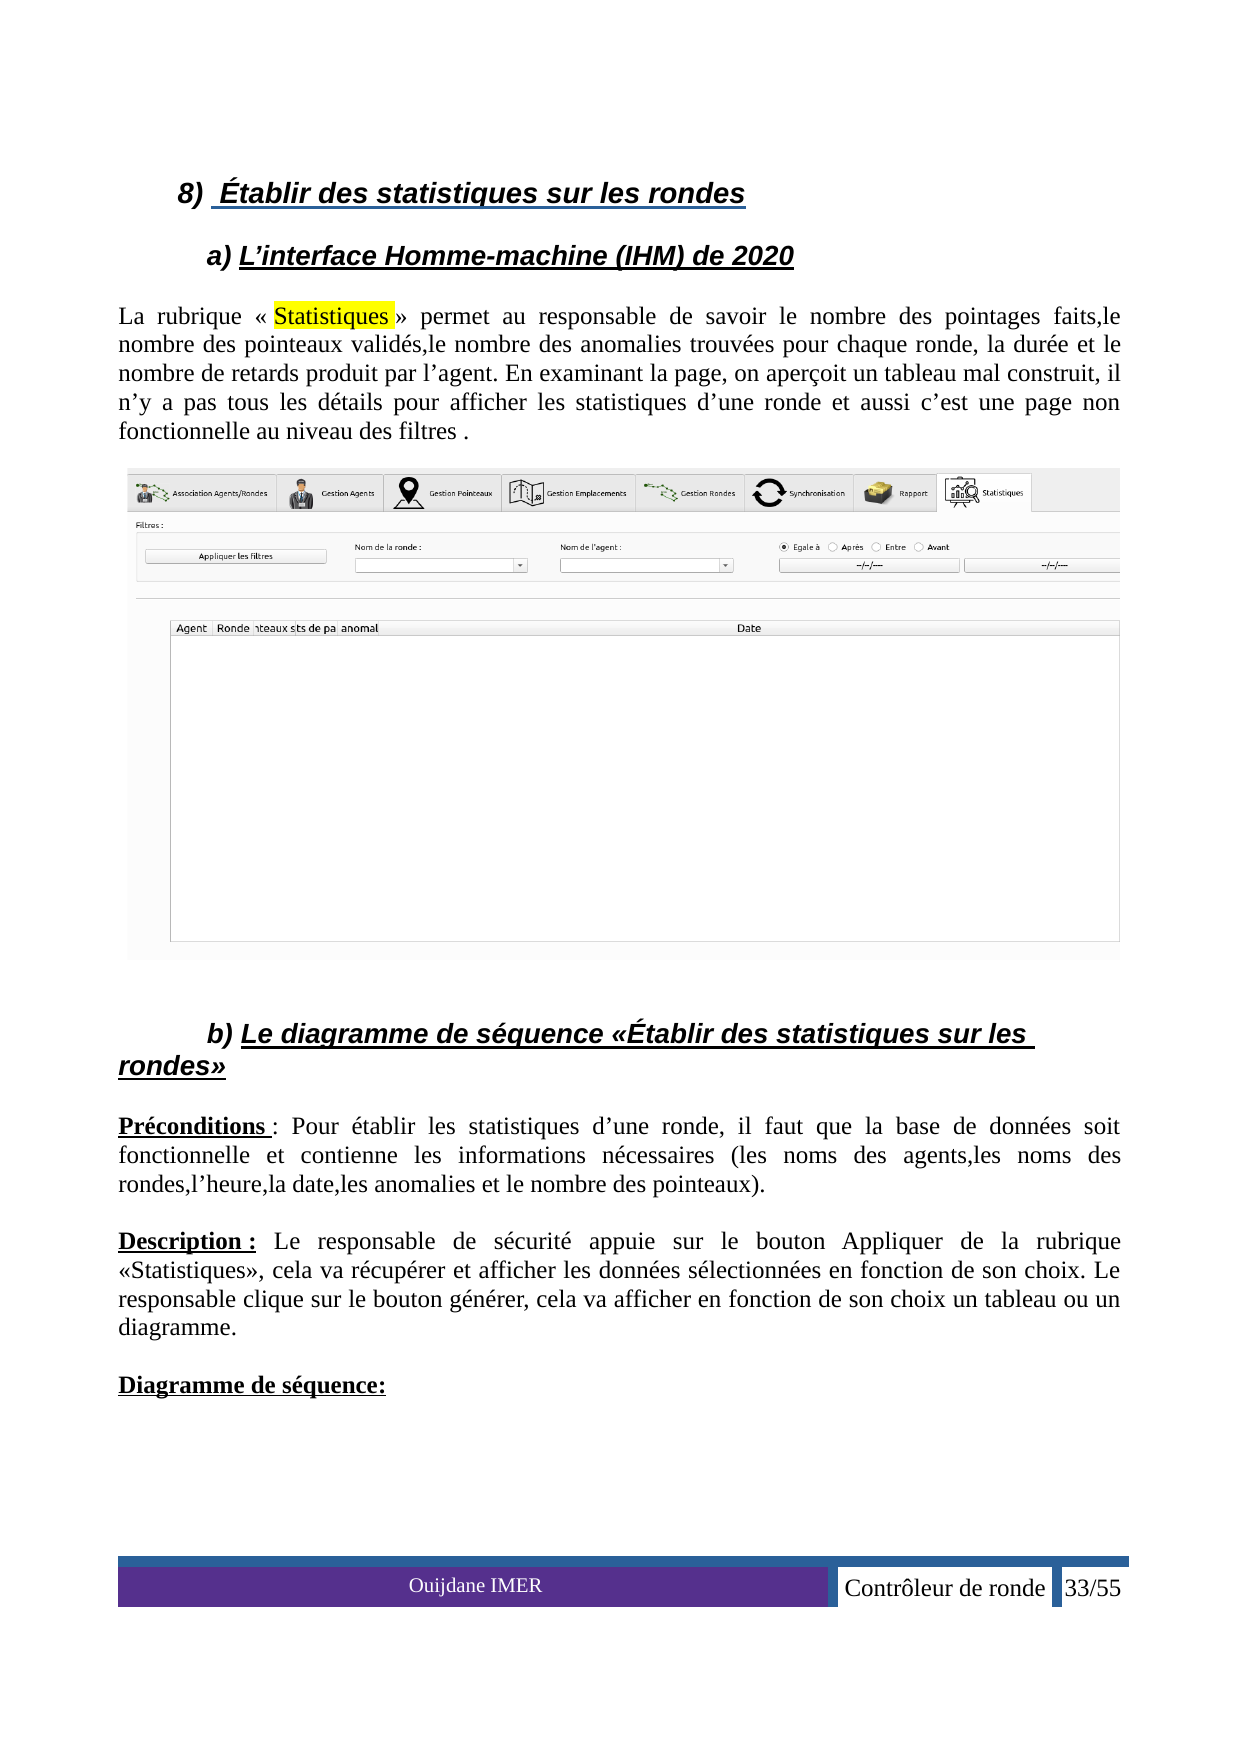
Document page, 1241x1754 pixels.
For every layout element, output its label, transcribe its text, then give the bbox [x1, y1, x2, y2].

picture [127, 468, 1120, 960]
subtitle Le diagramme de séquence «Établir des statistiques sur les rondes» [118, 1018, 1122, 1082]
text La rubrique « Statistiques » permet au responsable de savoir le nombre des pointages faits,le nombre des pointeaux validés,le nombre des anomalies trouvées pour chaque ronde, la durée et le nombre de retards produit par l’agent. En examinant la page, on aperçoit un tableau mal construit, il n’y a pas tous les détails pour afficher les statistiques d’une ronde et aussi c’est une page non fonctionnelle au niveau des filtres . [118, 301, 1122, 444]
subtitle L’interface Homme-machine (IHM) de 2020 [118, 239, 1122, 271]
text Description : Le responsable de sécurité appuie sur le bouton Appliquer de la rubrique «Statistiques», cela va récupérer et afficher les données sélectionnées en fonction de son choix. Le responsable clique sur le bouton générer, cela va afficher en fonction de son choix un tableau ou un diagramme. [118, 1226, 1122, 1341]
text Préconditions : Pour établir les statistiques d’une ronde, il faut que la base de données soit fonctionnelle et contienne les informations nécessaires (les noms des agents,les noms des rondes,l’heure,la date,les anomalies et le nombre des pointeaux). [118, 1111, 1122, 1197]
text Diagramme de séquence: [118, 1370, 1122, 1399]
subtitle Établir des statistiques sur les rondes [118, 176, 1122, 210]
